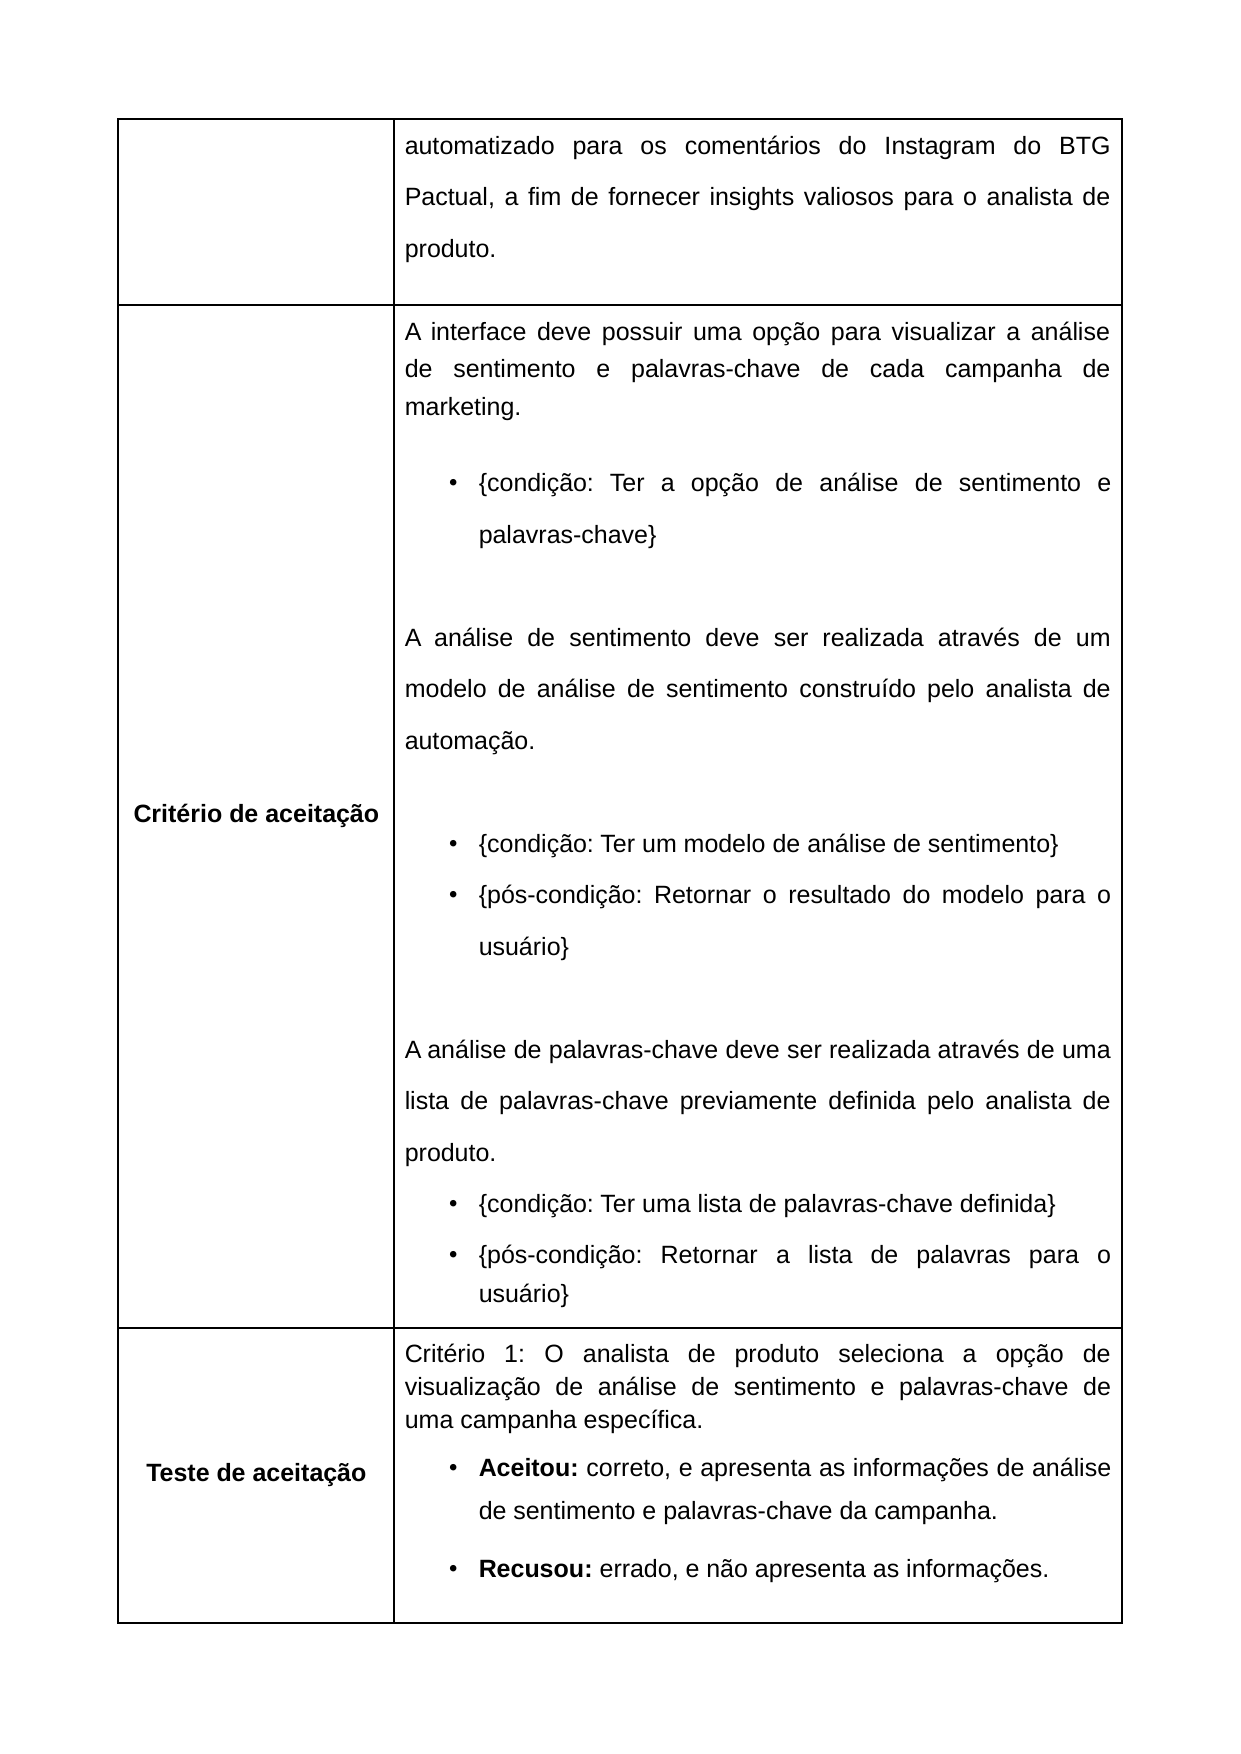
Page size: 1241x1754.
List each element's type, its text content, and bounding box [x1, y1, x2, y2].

table_cell Critério 1: O analista de produto seleciona a opção de visualização de análise de sentimento e palavras-chave de uma campanha específica. Aceitou: correto, e apresenta as informações de análise de sentimento e palavras-chave da campanha. Recusou: errado, e não apresenta as informações. [395, 1329, 1121, 1622]
table_cell [119, 120, 393, 304]
table_cell automatizado para os comentários do Instagram do BTG Pactual, a fim de fornecer insights valiosos para o analista de produto. [395, 120, 1121, 304]
table_cell Critério de aceitação [119, 306, 393, 1327]
table_cell A interface deve possuir uma opção para visualizar a análise de sentimento e palavras-chave de cada campanha de marketing. {condição: Ter a opção de análise de sentimento e palavras-chave} A análise de sentimento deve ser realizada através de um modelo de análise de sentimento construído pelo analista de automação. {condição: Ter um modelo de análise de sentimento} {pós-condição: Retornar o resultado do modelo para o usuário} A análise de palavras-chave deve ser realizada através de uma lista de palavras-chave previamente definida pelo analista de produto. {condição: Ter uma lista de palavras-chave definida} {pós-condição: Retornar a lista de palavras para o usuário} [395, 306, 1121, 1327]
table_cell Teste de aceitação [119, 1329, 393, 1622]
